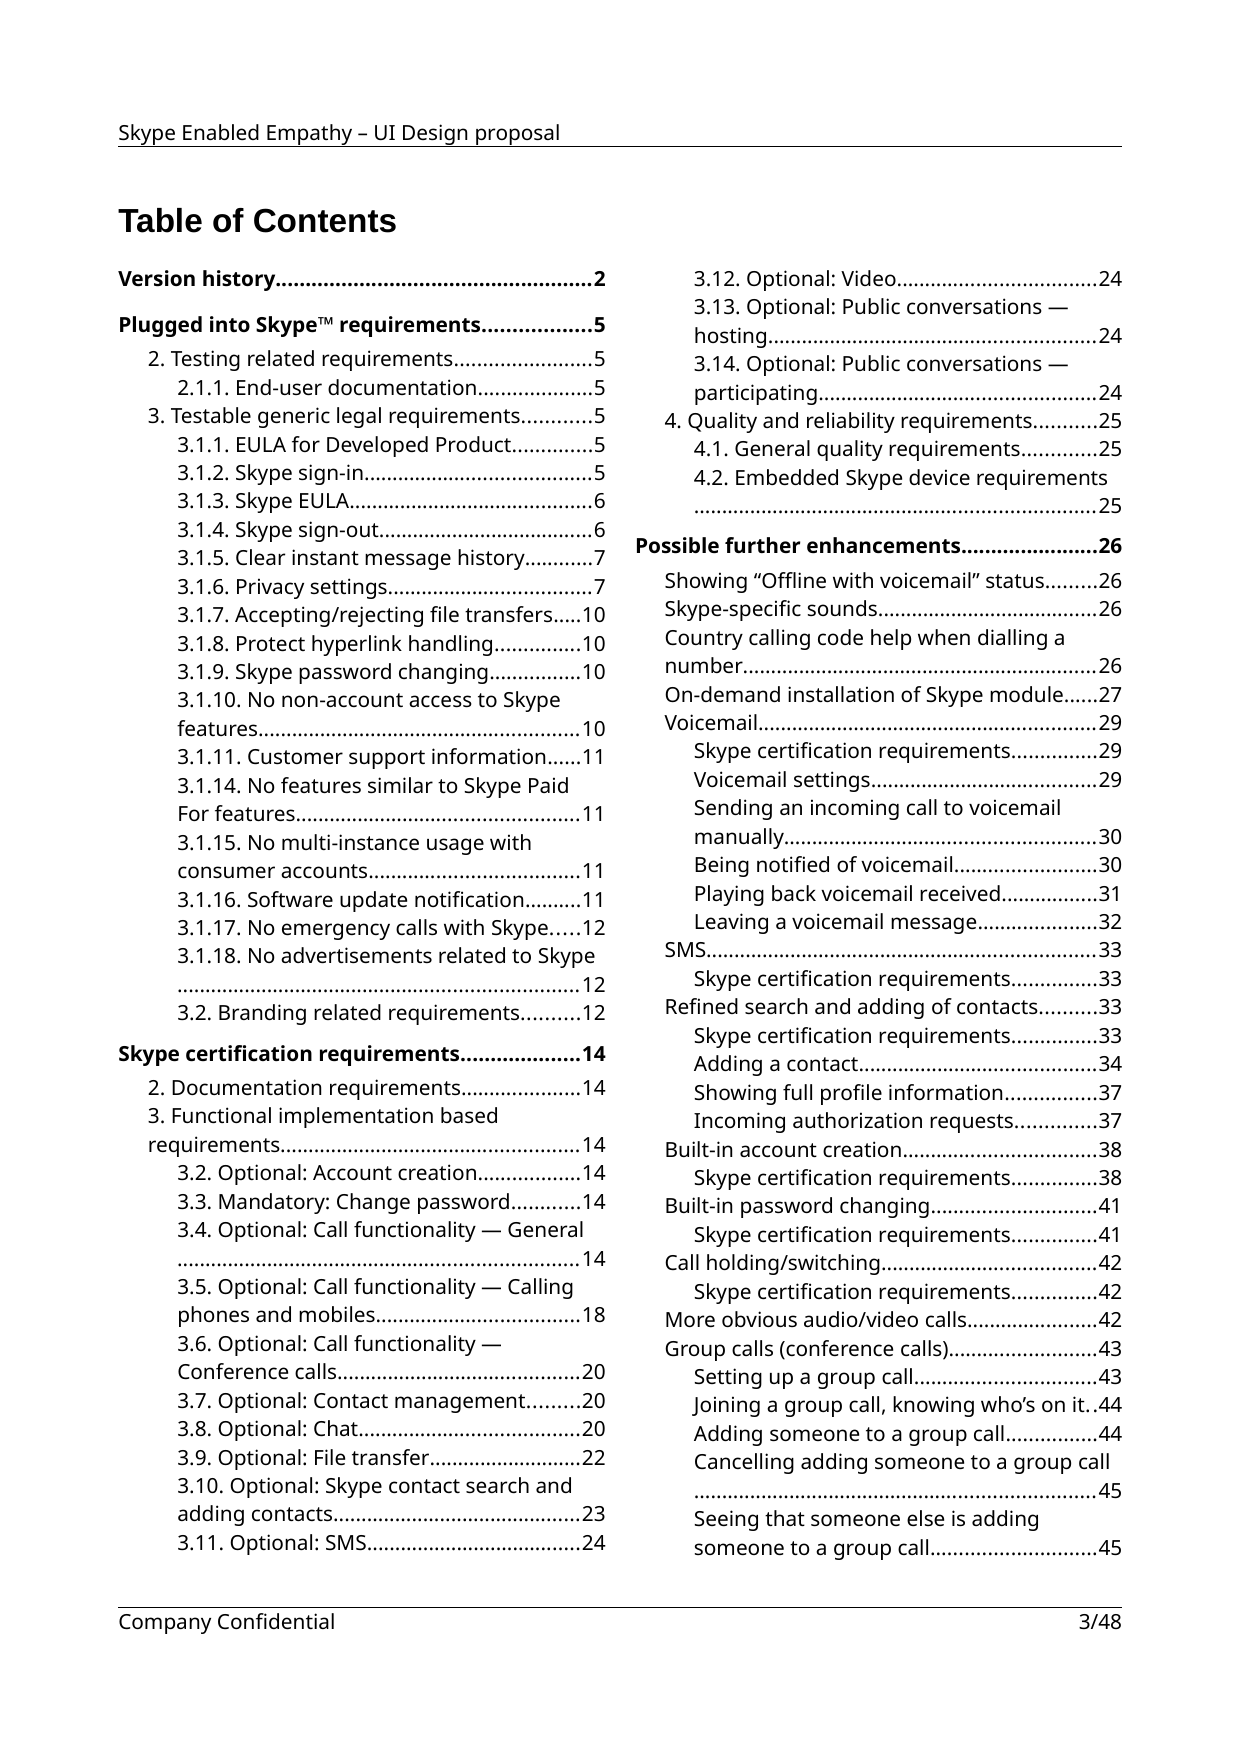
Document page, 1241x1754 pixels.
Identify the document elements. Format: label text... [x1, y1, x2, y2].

text Refined search and adding of contacts 33 [664, 992, 1122, 1021]
text 4. Quality and reliability requirements 25 [664, 406, 1122, 434]
text 3.1.6. Privacy settings 7 [177, 572, 605, 600]
text Skype certification requirements 29 [694, 737, 1122, 765]
text 3. Functional implementation based requirements 14 [148, 1101, 605, 1158]
text 3.1.7. Accepting/rejecting file transfers 10 [177, 600, 605, 629]
text 4.1. General quality requirements 25 [694, 434, 1122, 463]
text Call holding/switching 42 [664, 1248, 1122, 1277]
text 4.2. Embedded Skype device requirements 25 [694, 463, 1122, 520]
text 3. Testable generic legal requirements 5 [148, 401, 605, 430]
text Showing “Offline with voicemail” status 26 [664, 566, 1122, 594]
text 3.14. Optional: Public conversations — participating 24 [694, 349, 1122, 406]
subtitle Table of Contents [118, 201, 1122, 239]
text 3.11. Optional: SMS 24 [177, 1528, 605, 1556]
text Skype certification requirements 14 [118, 1039, 605, 1067]
text Being notified of voicemail 30 [694, 850, 1122, 879]
text 3.1.10. No non-account access to Skype features 10 [177, 686, 605, 742]
text 2.1.1. End-user documentation 5 [177, 373, 605, 401]
text Possible further enhancements 26 [635, 532, 1122, 560]
text 2. Documentation requirements 14 [148, 1073, 605, 1101]
text Incoming authorization requests 37 [694, 1106, 1122, 1135]
text 3.12. Optional: Video 24 [694, 264, 1122, 292]
text 3.6. Optional: Call functionality — Conference calls 20 [177, 1329, 605, 1386]
text 3.3. Mandatory: Change password 14 [177, 1187, 605, 1215]
text Skype certification requirements 42 [694, 1277, 1122, 1305]
text 3.1.15. No multi-instance usage with consumer accounts 11 [177, 828, 605, 885]
text 3.4. Optional: Call functionality — General 14 [177, 1215, 605, 1272]
text Setting up a group call 43 [694, 1362, 1122, 1391]
text 3.1.5. Clear instant message history 7 [177, 543, 605, 572]
text Skype certification requirements 33 [694, 1021, 1122, 1049]
text Voicemail 29 [664, 708, 1122, 737]
text Playing back voicemail received 31 [694, 879, 1122, 907]
text 3.1.4. Skype sign-out 6 [177, 515, 605, 543]
text Skype certification requirements 41 [694, 1220, 1122, 1248]
text Seeing that someone else is adding someone to a group call 45 [694, 1504, 1122, 1561]
text Leaving a voicemail message 32 [694, 907, 1122, 936]
text 3.8. Optional: Chat 20 [177, 1414, 605, 1443]
text Sending an incoming call to voicemail manually 30 [694, 793, 1122, 850]
text 3.9. Optional: File transfer 22 [177, 1443, 605, 1471]
text Group calls (conference calls) 43 [664, 1334, 1122, 1362]
text 3.1.3. Skype EULA 6 [177, 487, 605, 515]
text Joining a group call, knowing who’s on it 44 [694, 1391, 1122, 1419]
text 3.1.17. No emergency calls with Skype 12 [177, 913, 605, 942]
text Built-in password changing 41 [664, 1192, 1122, 1220]
text 3.1.2. Skype sign-in 5 [177, 458, 605, 487]
text 3.1.18. No advertisements related to Skype 12 [177, 942, 605, 998]
text Skype certification requirements 38 [694, 1163, 1122, 1192]
text Adding someone to a group call 44 [694, 1419, 1122, 1447]
text 3.5. Optional: Call functionality — Calling phones and mobiles 18 [177, 1272, 605, 1329]
text Showing full profile information 37 [694, 1078, 1122, 1106]
text 3.2. Optional: Account creation 14 [177, 1158, 605, 1187]
text More obvious audio/video calls 42 [664, 1305, 1122, 1334]
text 3.13. Optional: Public conversations — hosting 24 [694, 292, 1122, 349]
text Voicemail settings 29 [694, 765, 1122, 793]
text 3.1.11. Customer support information 11 [177, 742, 605, 771]
text On-demand installation of Skype module 27 [664, 680, 1122, 708]
text 3.1.1. EULA for Developed Product 5 [177, 430, 605, 458]
text Skype certification requirements 33 [694, 964, 1122, 992]
text Built-in account creation 38 [664, 1135, 1122, 1163]
text 3.1.8. Protect hyperlink handling 10 [177, 629, 605, 657]
text Cancelling adding someone to a group call 45 [694, 1447, 1122, 1504]
text 3.7. Optional: Contact management 20 [177, 1386, 605, 1414]
text Skype-specific sounds 26 [664, 594, 1122, 623]
text SMS 33 [664, 936, 1122, 964]
text Adding a contact 34 [694, 1049, 1122, 1078]
text Plugged into Skype™ requirements 5 [118, 310, 605, 338]
text 3.1.9. Skype password changing 10 [177, 657, 605, 686]
text Version history 2 [118, 264, 605, 292]
text 3.1.14. No features similar to Skype Paid For features 11 [177, 771, 605, 828]
text 2. Testing related requirements 5 [148, 344, 605, 373]
text 3.2. Branding related requirements 12 [177, 998, 605, 1027]
text Country calling code help when dialling a number 26 [664, 623, 1122, 680]
text 3.1.16. Software update notification 11 [177, 885, 605, 913]
text 3.10. Optional: Skype contact search and adding contacts 23 [177, 1471, 605, 1528]
